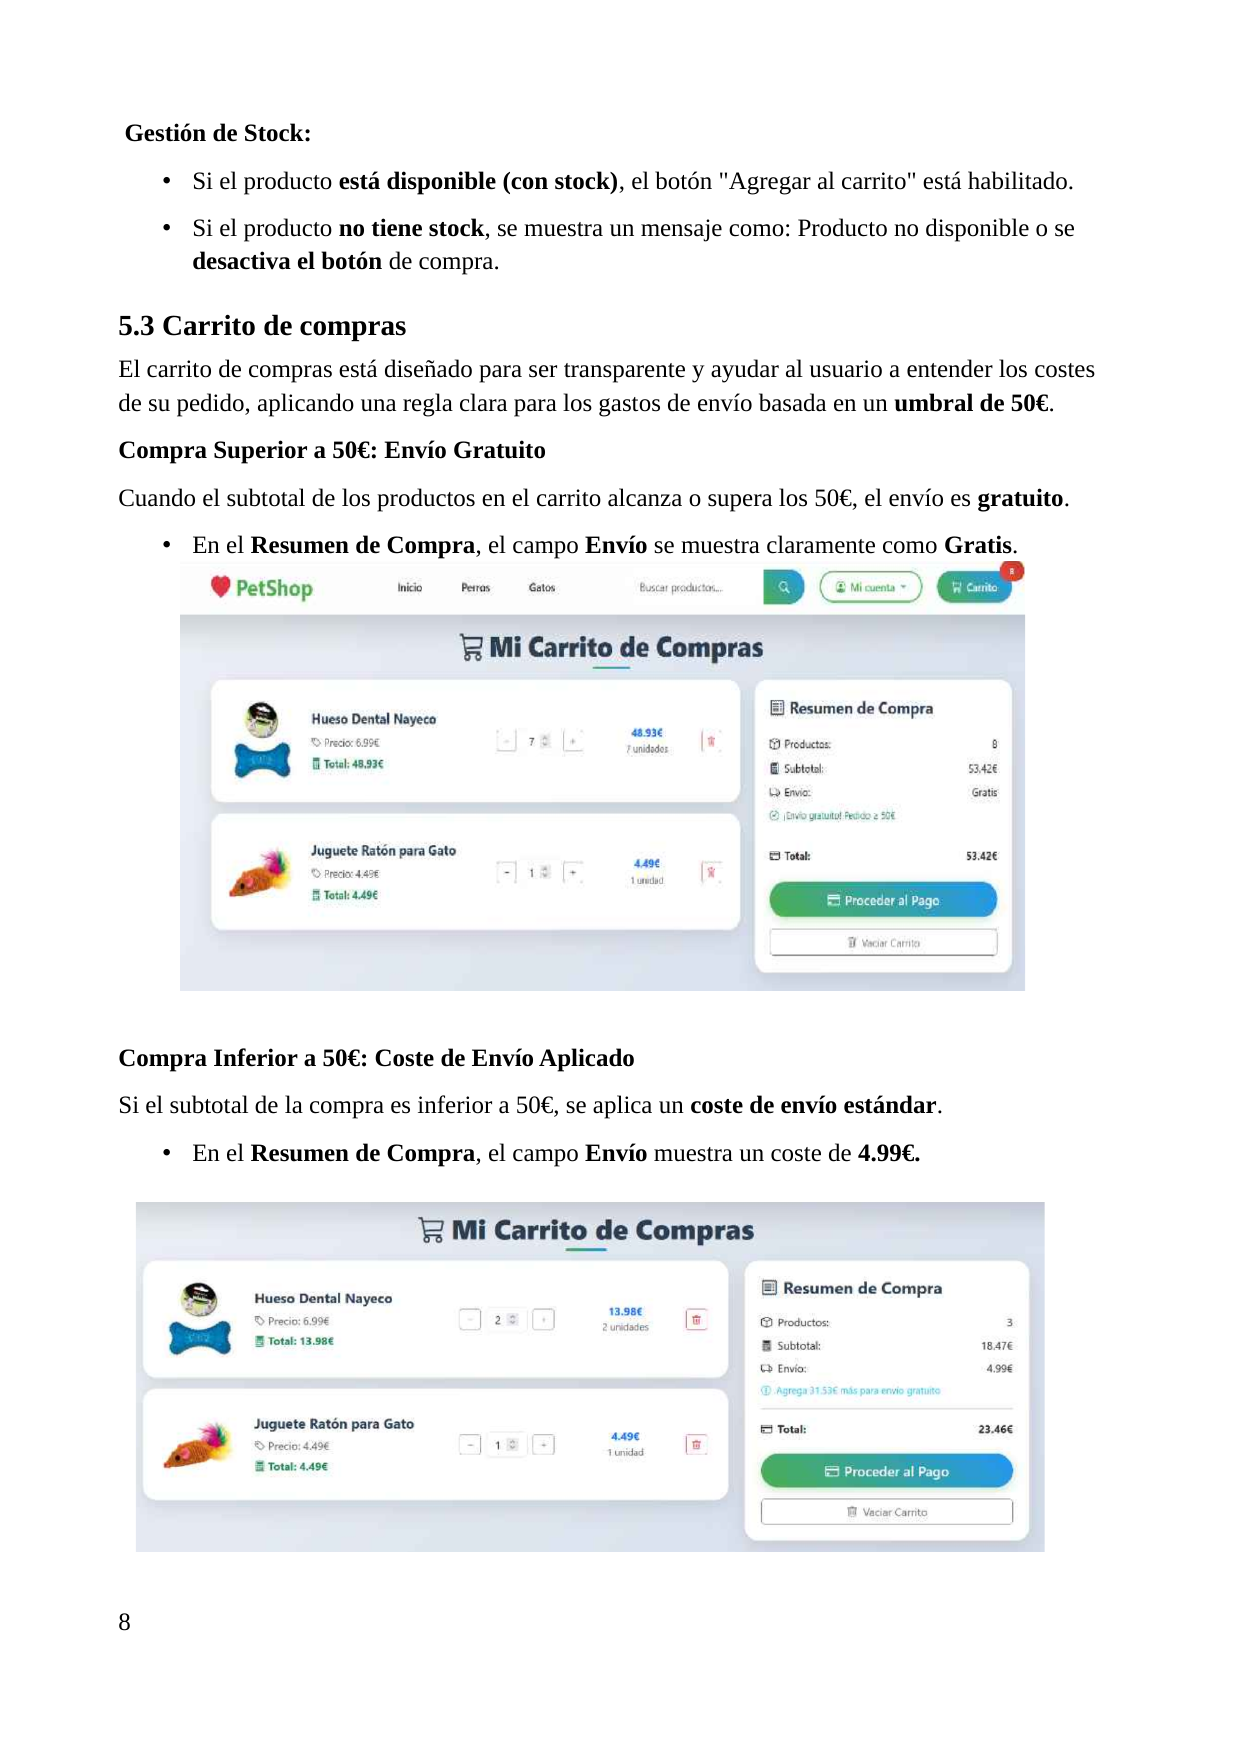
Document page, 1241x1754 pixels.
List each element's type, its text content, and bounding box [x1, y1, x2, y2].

picture [180, 561, 1025, 991]
text El carrito de compras está diseñado para ser transparente y ayudar al usuario a entender los costes de su pedido, aplicando una regla clara para los gastos de envío basada en un umbral de 50€. [118, 354, 1122, 416]
text Compra Inferior a 50€: Coste de Envío Aplicado [118, 1043, 1122, 1071]
text Gestión de Stock: [118, 118, 1122, 147]
list En el Resumen de Compra, el campo Envío se muestra claramente como Gratis. [162, 530, 1122, 559]
list Si el producto está disponible (con stock), el botón "Agregar al carrito" está habilitado. [162, 166, 1122, 194]
list En el Resumen de Compra, el campo Envío muestra un coste de 4.99€. [162, 1138, 1122, 1167]
text Cuando el subtotal de los productos en el carrito alcanza o supera los 50€, el envío es gratuito. [118, 483, 1122, 512]
text Si el subtotal de la compra es inferior a 50€, se aplica un coste de envío estándar. [118, 1090, 1122, 1119]
text Compra Superior a 50€: Envío Gratuito [118, 435, 1122, 464]
picture [135, 1202, 1045, 1552]
list Si el producto no tiene stock, se muestra un mensaje como: Producto no disponible o se desactiva el botón de compra. [162, 213, 1122, 275]
subtitle 5.3 Carrito de compras [118, 308, 1122, 342]
